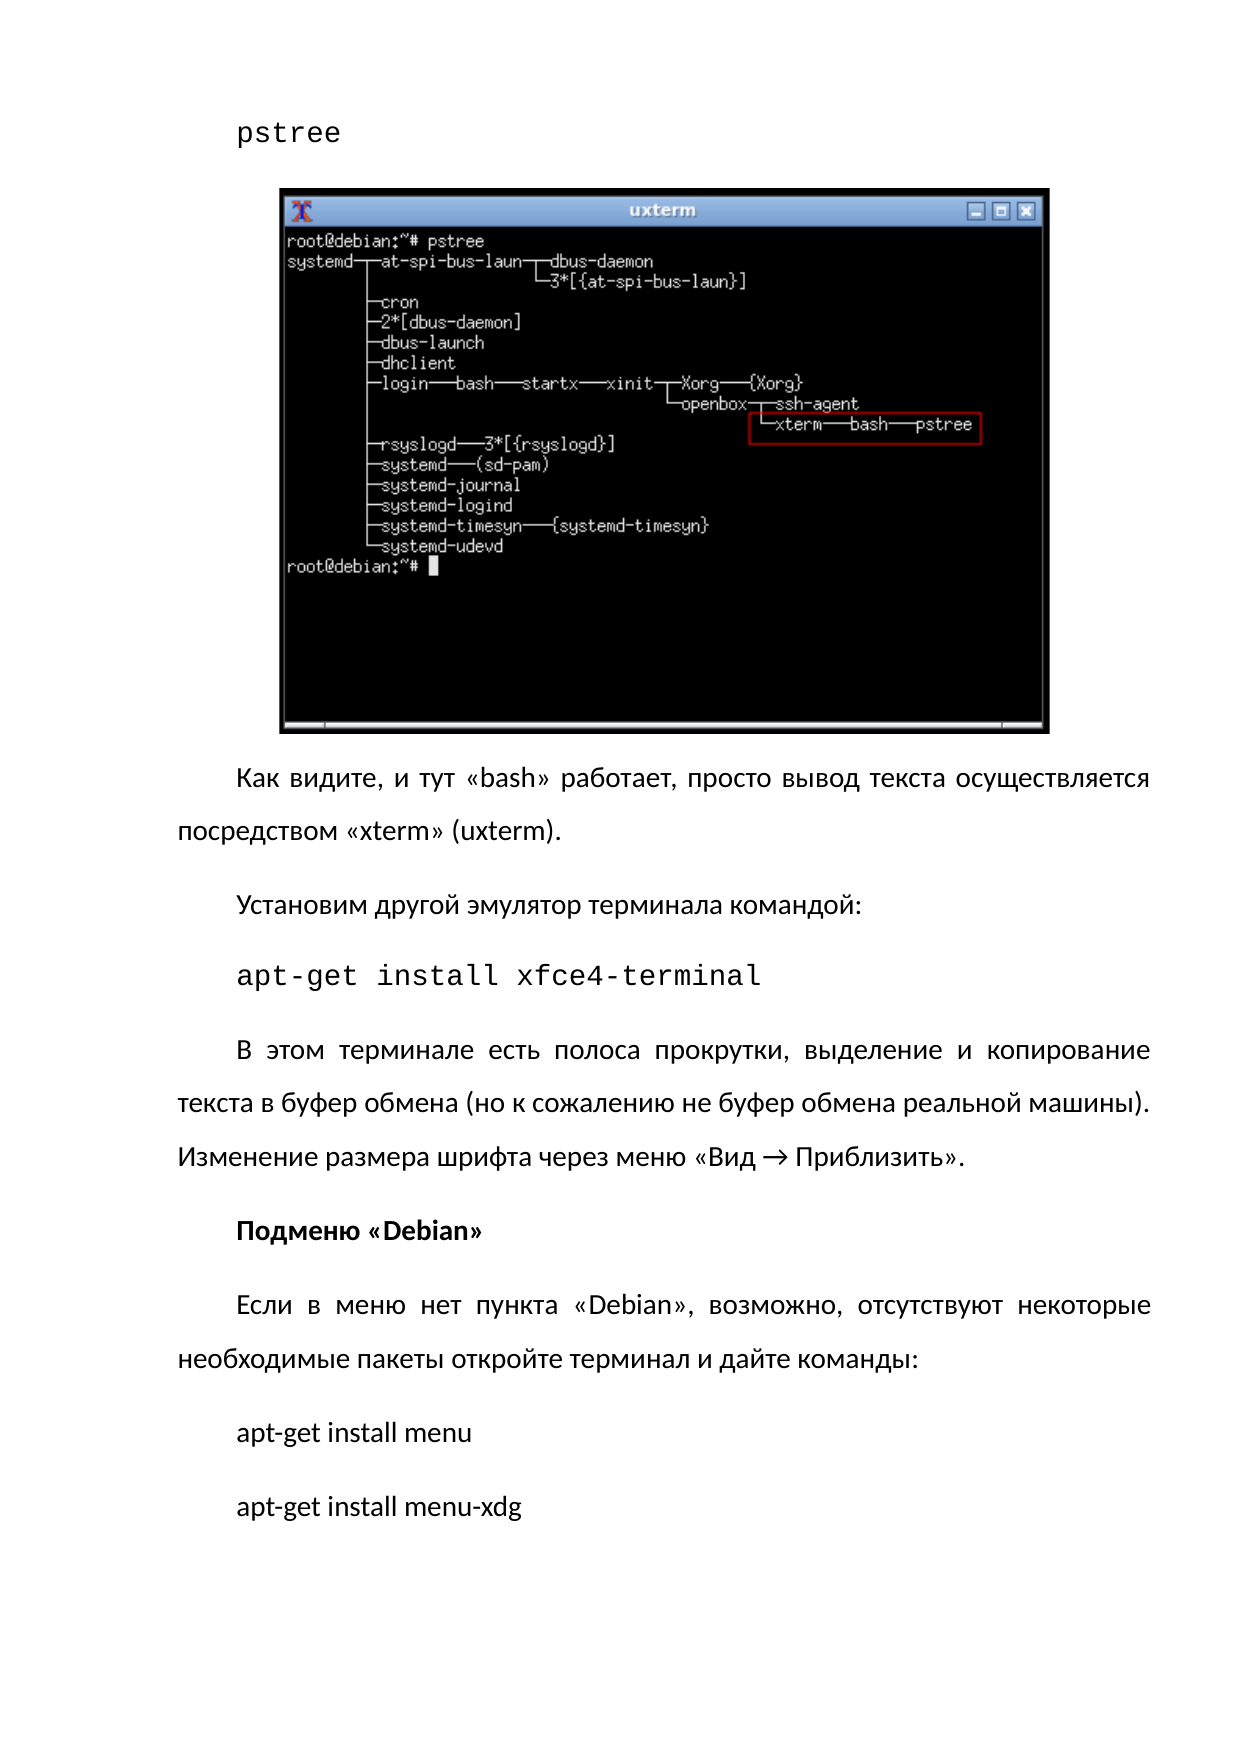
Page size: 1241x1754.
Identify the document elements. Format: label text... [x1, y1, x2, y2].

text apt-get install menu [177, 1414, 1152, 1450]
text apt-get install xfce4-terminal [177, 961, 1152, 994]
text Как видите, и тут «bash» работает, просто вывод текста осуществляется посредством «xterm» (uxterm). [177, 759, 1152, 848]
picture [279, 188, 1050, 734]
text Если в меню нет пункта «Debian», возможно, отсутствуют некоторые необходимые пакеты откройте терминал и дайте команды: [177, 1286, 1152, 1375]
text pstree [177, 118, 1152, 151]
text В этом терминале есть полоса прокрутки, выделение и копирование текста в буфер обмена (но к сожалению не буфер обмена реальной машины). Изменение размера шрифта через меню «Вид → Приблизить». [177, 1031, 1152, 1173]
text Подменю «Debian» [177, 1212, 1152, 1248]
text apt-get install menu-xdg [177, 1488, 1152, 1524]
text Установим другой эмулятор терминала командой: [177, 886, 1152, 922]
